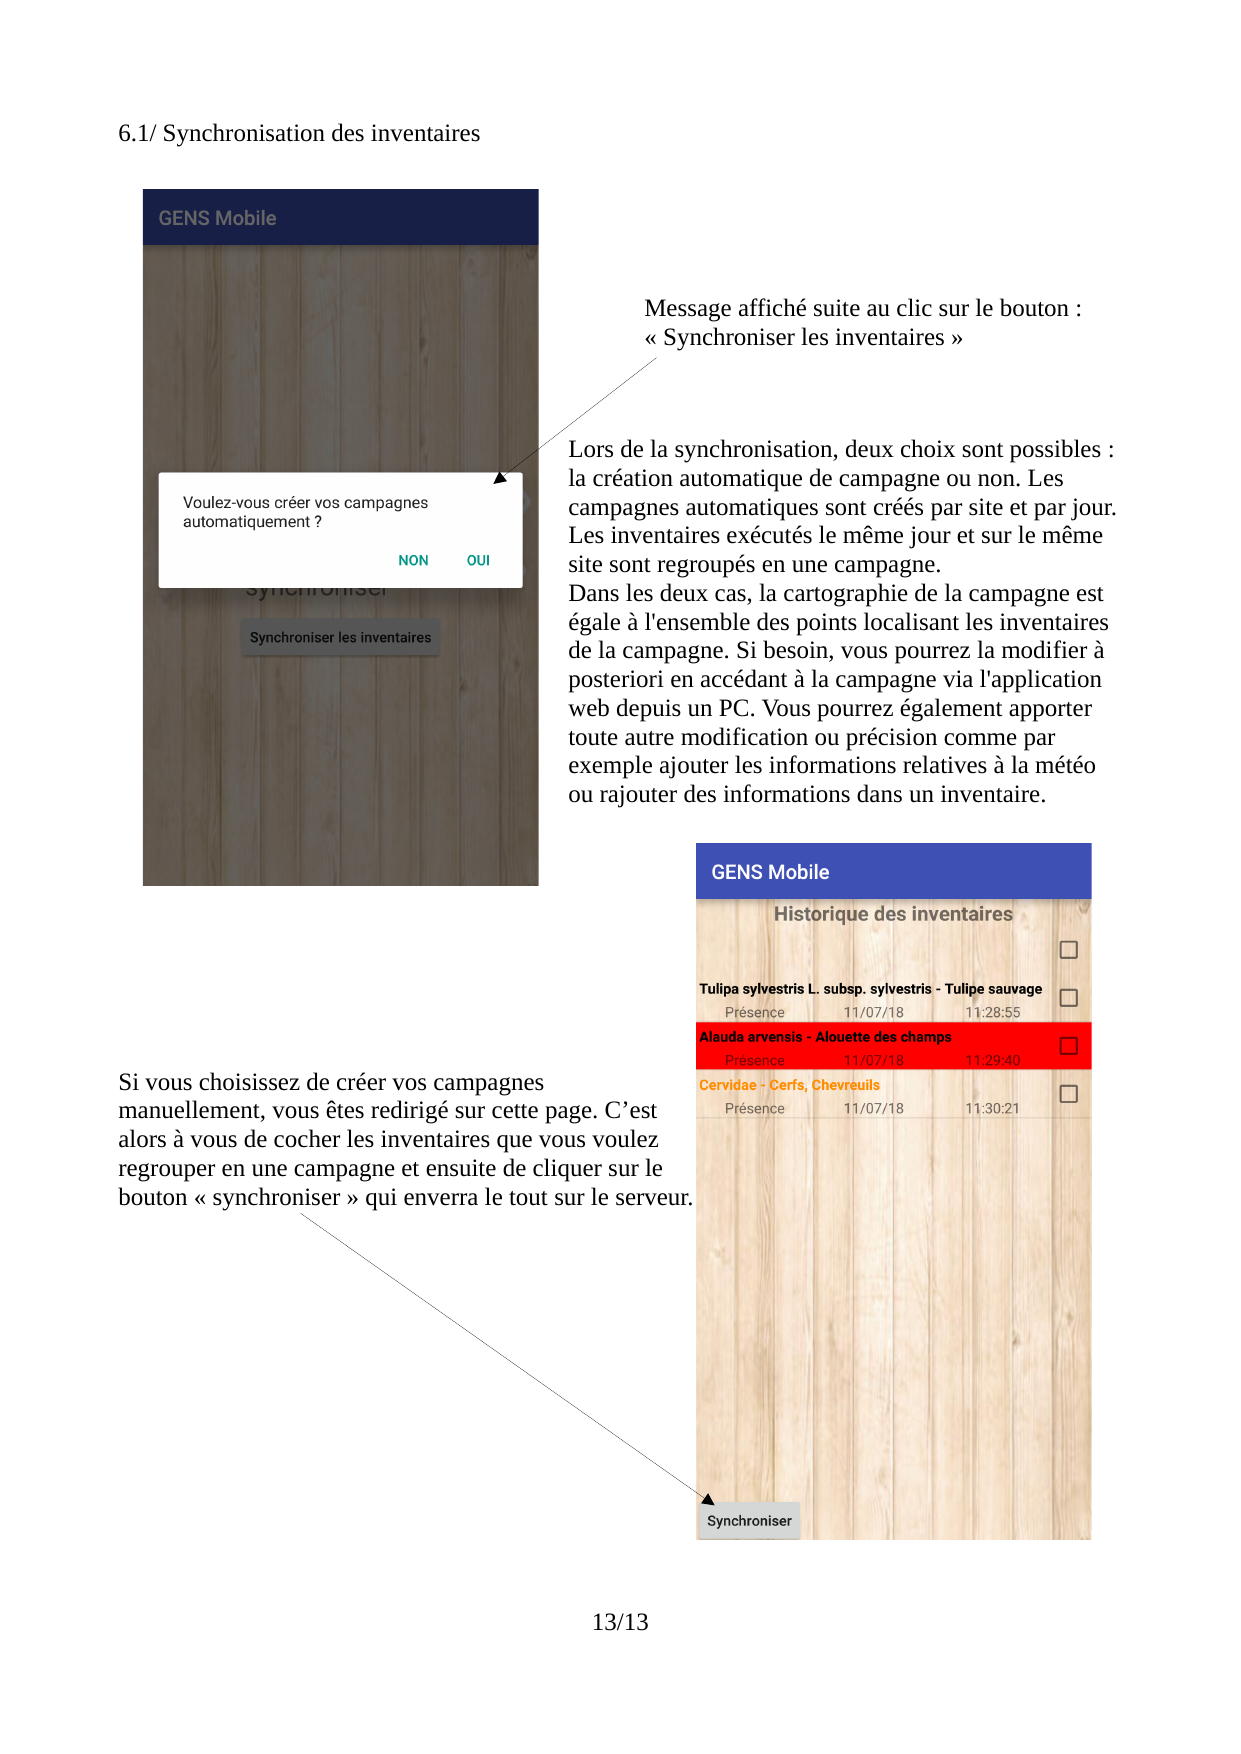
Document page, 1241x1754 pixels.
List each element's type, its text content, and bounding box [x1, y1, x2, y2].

text Lors de la synchronisation, deux choix sont possibles : la création automatique de campagne ou non. Les campagnes automatiques sont créés par site et par jour. Les inventaires exécutés le même jour et sur le même site sont regroupés en une campagne. [539, 434, 1122, 578]
text Si vous choisissez de créer vos campagnes manuellement, vous êtes redirigé sur cette page. C’est alors à vous de cocher les inventaires que vous voulez regrouper en une campagne et ensuite de cliquer sur le bouton « synchroniser » qui enverra le tout sur le serveur. [118, 1067, 696, 1211]
picture [696, 843, 1092, 1540]
text Dans les deux cas, la cartographie de la campagne est égale à l'ensemble des points localisant les inventaires de la campagne. Si besoin, vous pourrez la modifier à posteriori en accédant à la campagne via l'application web depuis un PC. Vous pourrez également apporter toute autre modification ou précision comme par exemple ajouter les informations relatives à la météo ou rajouter des informations dans un inventaire. [539, 578, 1122, 808]
text 6.1/ Synchronisation des inventaires [118, 118, 1122, 147]
picture [142, 189, 539, 886]
